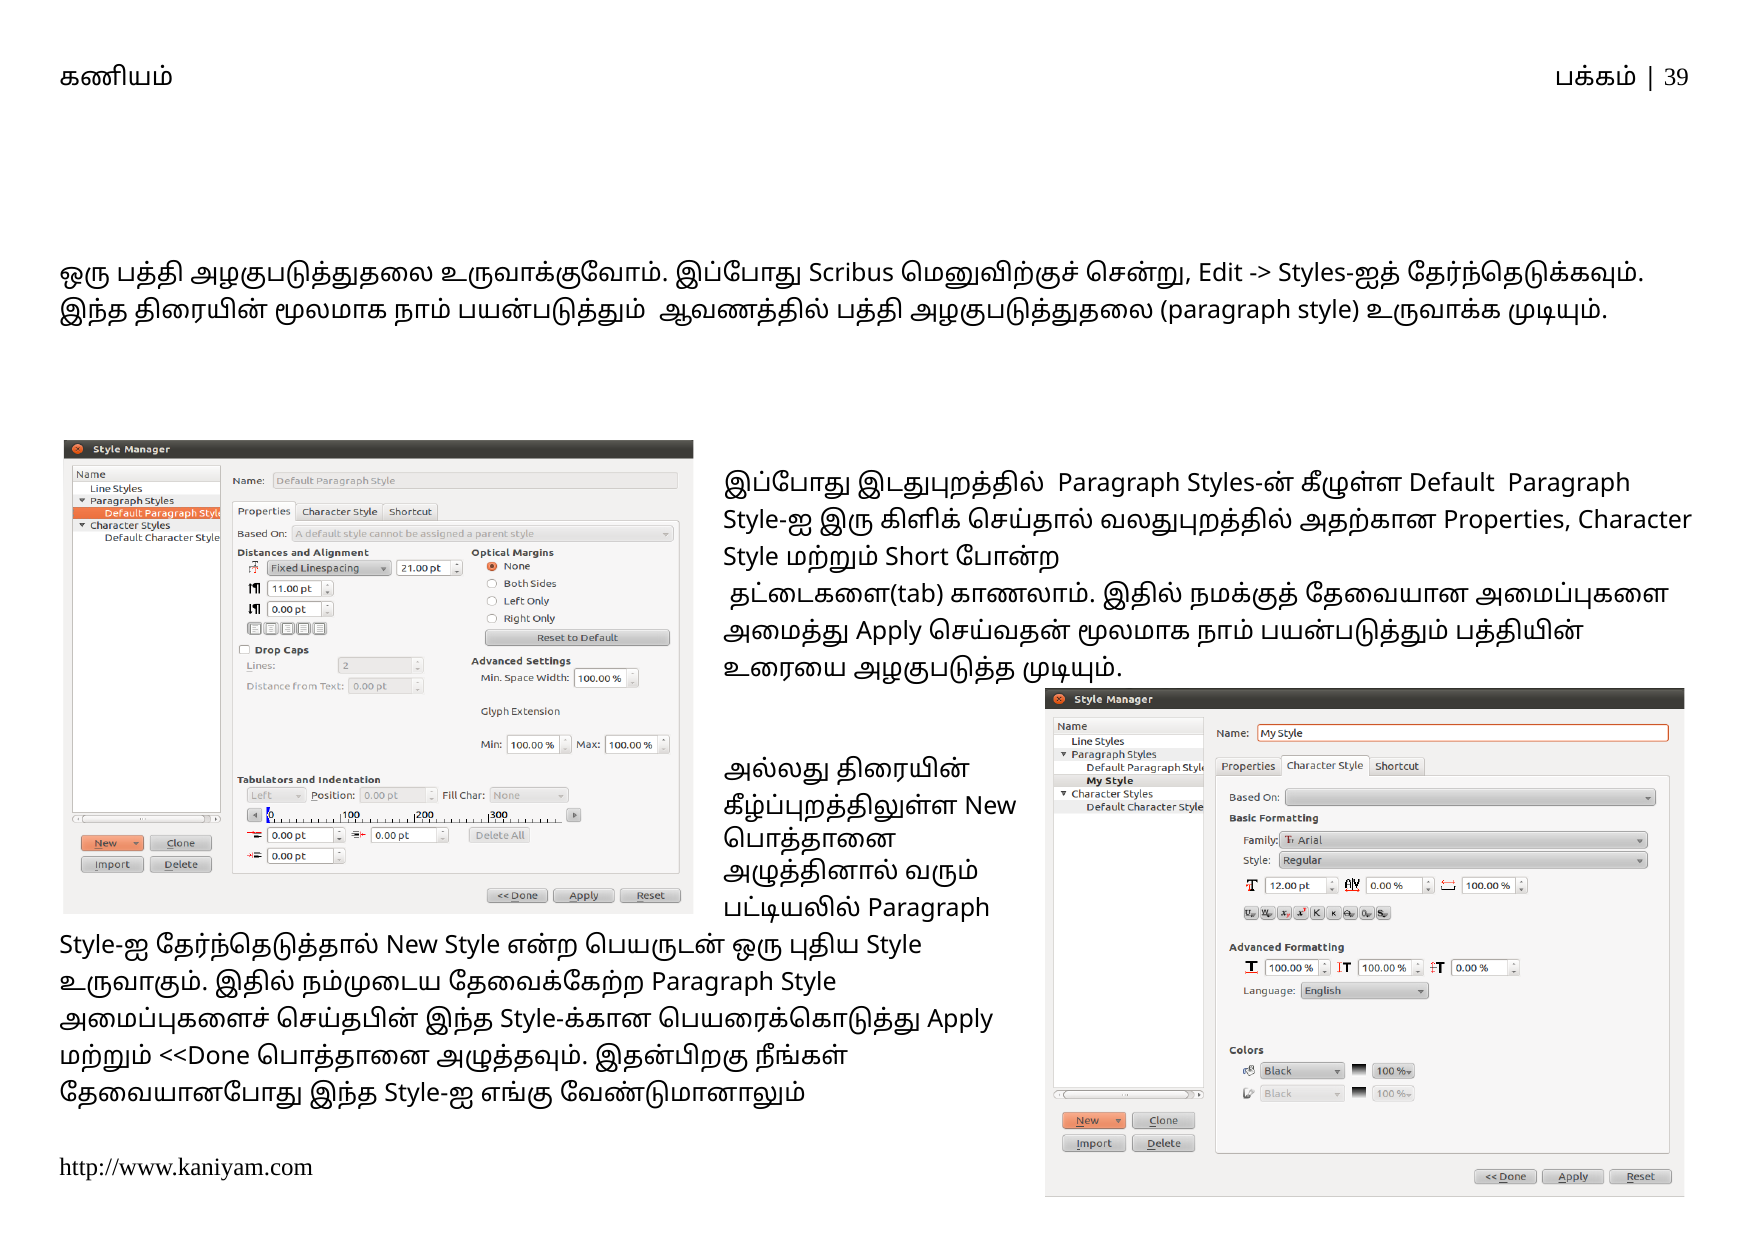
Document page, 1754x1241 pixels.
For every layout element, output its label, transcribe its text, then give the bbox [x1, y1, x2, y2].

text இப்போது இடதுபுறத்தில் Paragraph Styles-ன் கீழுள்ள Default Paragraph Style-ஐ இரு கிளிக் செய்தால் வலதுபுறத்தில் அதற்கான Properties, Character Style மற்றும் Short போன்ற [694, 465, 1695, 576]
picture [1045, 688, 1685, 1197]
picture [63, 440, 694, 914]
text தட்டைகளை(tab) காணலாம். இதில் நமக்குத் தேவையான அமைப்புகளை அமைத்து Apply செய்வதன் மூலமாக நாம் பயன்படுத்தும் பத்தியின் உரையை அழகுபடுத்த முடியும். [694, 576, 1695, 687]
text அல்லது திரையின் கீழ்ப்புறத்திலுள்ள New பொத்தானை அழுத்தினால் வரும் பட்டியலில் Paragraph Style-ஐ தேர்ந்தெடுத்தால் New Style என்ற பெயருடன் ஒரு புதிய Style உருவாகும். இதில் நம்முடைய தேவைக்கேற்ற Paragraph Style அமைப்புகளைச் செய்தபின் இந்த Style-க்கான பெயரைக்கொடுத்து Apply மற்றும் <<Done பொத்தானை அழுத்தவும். இதன்பிறகு நீங்கள் தேவையானபோது இந்த Style-ஐ எங்கு வேண்டுமானாலும் [59, 755, 1045, 1112]
text ஒரு பத்தி அழகுபடுத்துதலை உருவாக்குவோம். இப்போது Scribus மெனுவிற்குச் சென்று, Edit -> Styles-ஐத் தேர்ந்தெடுக்கவும். இந்த திரையின் மூலமாக நாம் பயன்படுத்தும் ஆவணத்தில் பத்தி அழகுபடுத்துதலை (paragraph style) உருவாக்க முடியும். [59, 255, 1695, 329]
